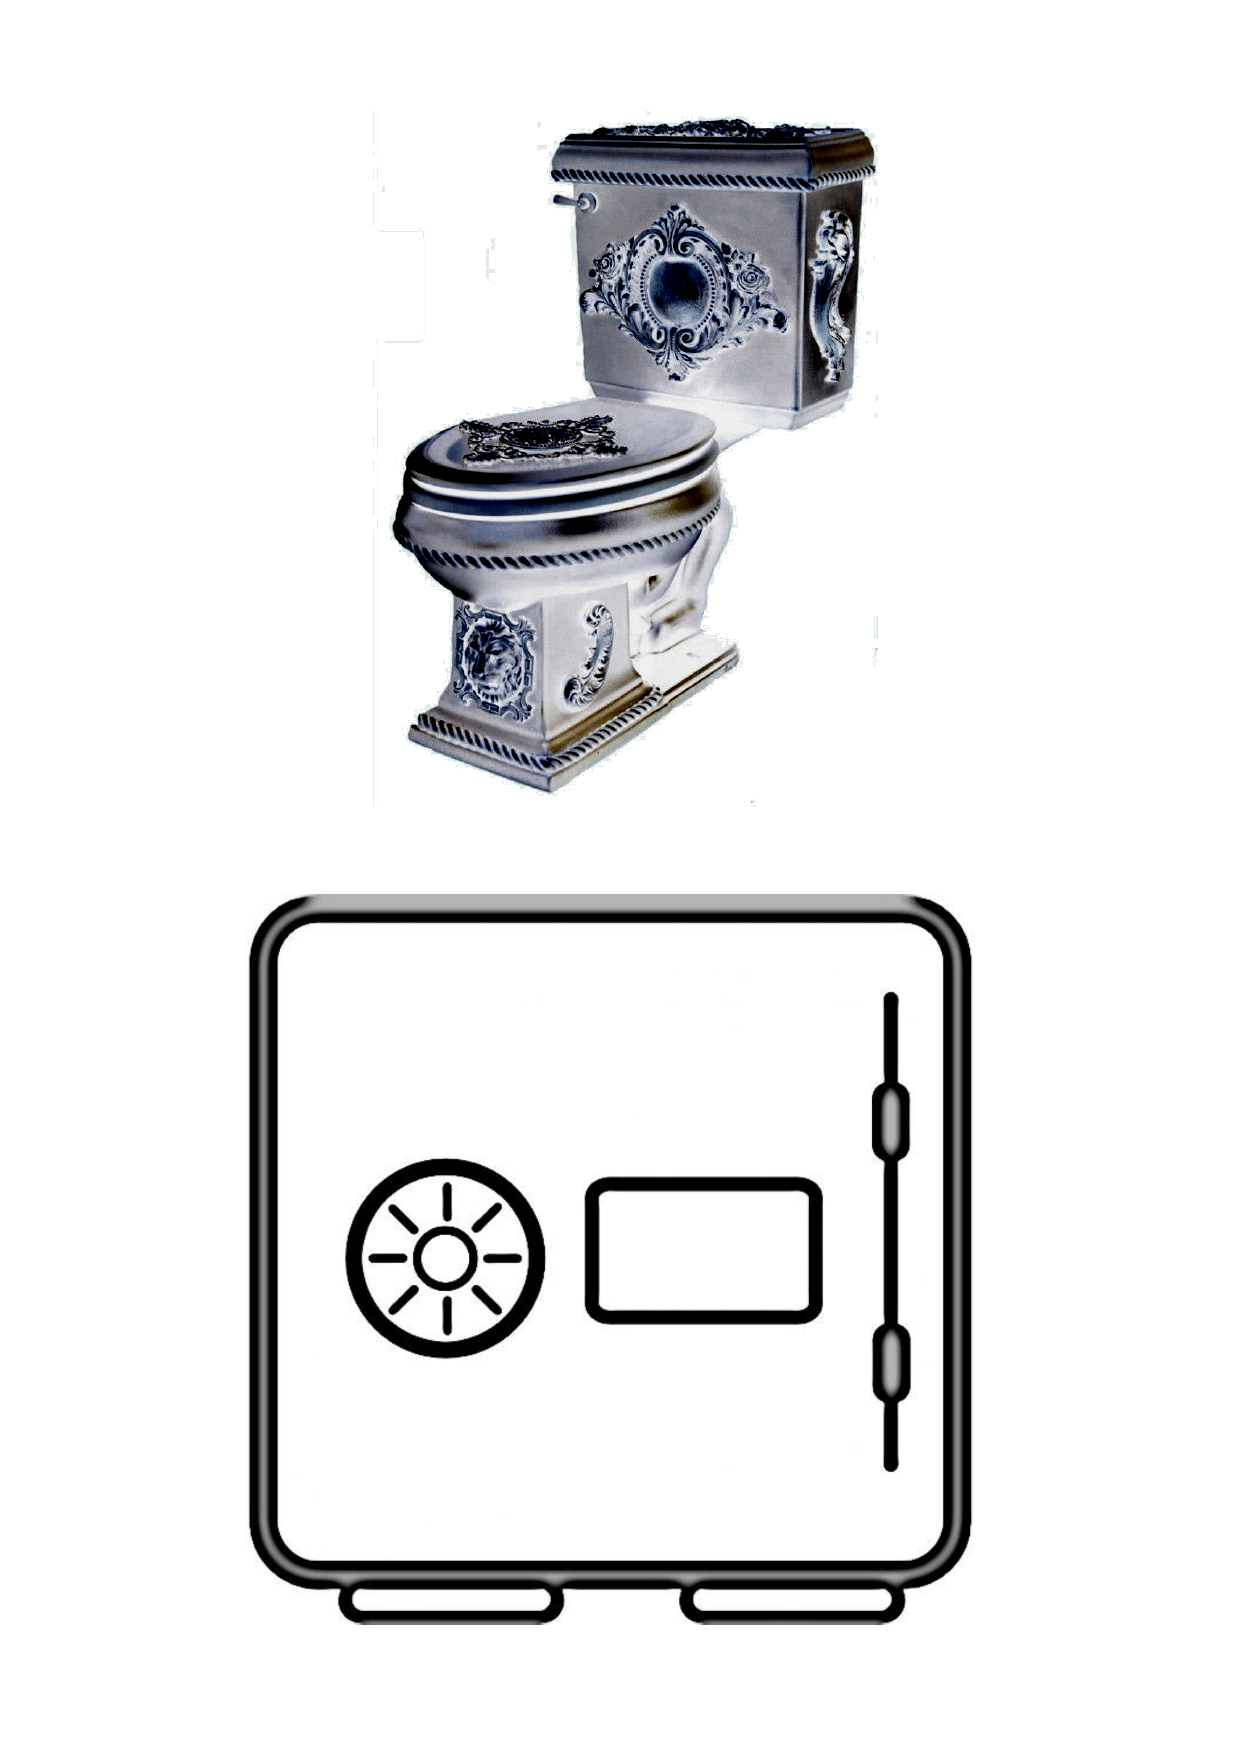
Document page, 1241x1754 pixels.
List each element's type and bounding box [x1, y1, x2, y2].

picture [245, 894, 976, 1625]
picture [280, 111, 976, 807]
